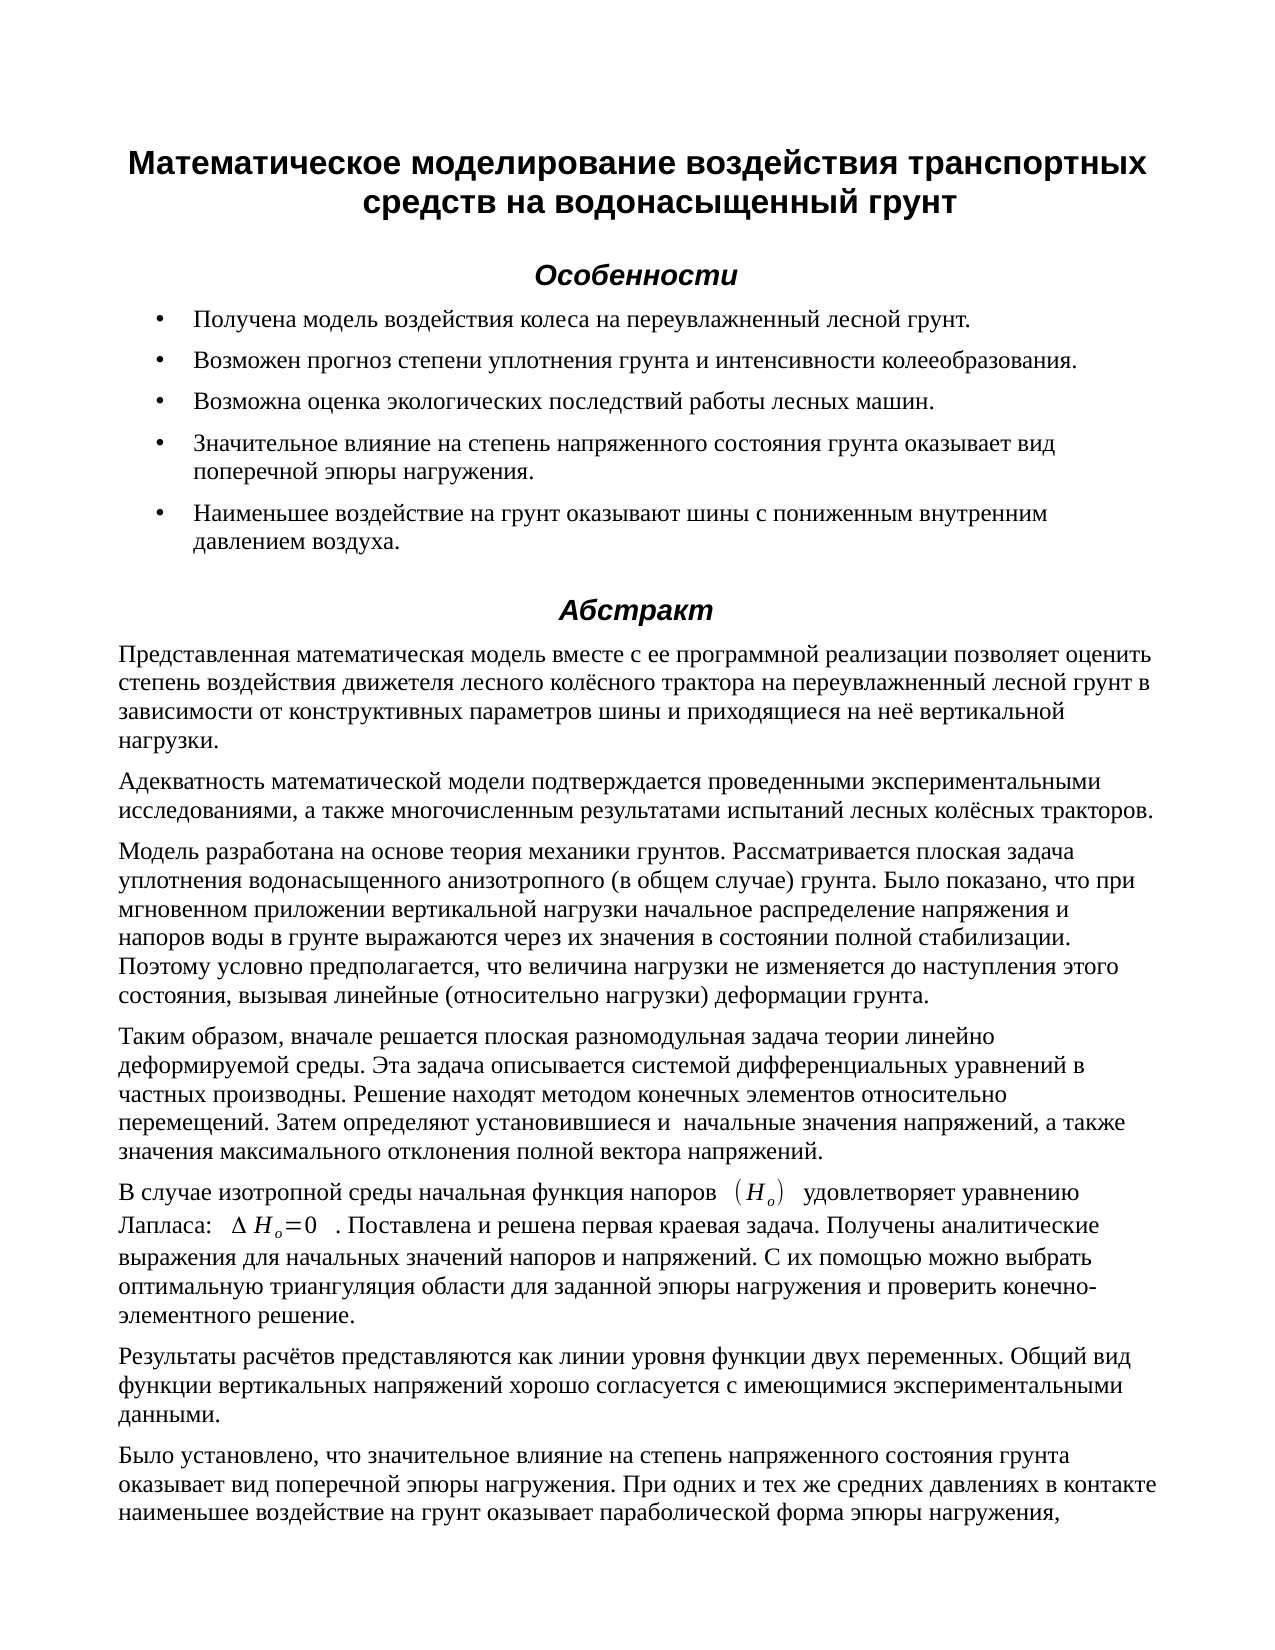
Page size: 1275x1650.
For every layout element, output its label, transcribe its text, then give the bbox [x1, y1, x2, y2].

text Модель разработана на основе теория механики грунтов. Рассматривается плоская задача уплотнения водонасыщенного анизотропного (в общем случае) грунта. Было показано, что при мгновенном приложении вертикальной нагрузки начальное распределение напряжения и напоров воды в грунте выражаются через их значения в состоянии полной стабилизации. Поэтому условно предполагается, что величина нагрузки не изменяется до наступления этого состояния, вызывая линейные (относительно нагрузки) деформации грунта. [118, 836, 1157, 1009]
list Возможна оценка экологических последствий работы лесных машин. [156, 386, 1157, 415]
subtitle Абстракт [118, 593, 1157, 626]
text Результаты расчётов представляются как линии уровня функции двух переменных. Общий вид функции вертикальных напряжений хорошо согласуется с имеющимися экспериментальными данными. [118, 1341, 1157, 1427]
text Таким образом, вначале решается плоская разномодульная задача теории линейно деформируемой среды. Эта задача описывается системой дифференциальных уравнений в частных производны. Решение находят методом конечных элементов относительно перемещений. Затем определяют установившиеся и начальные значения напряжений, а также значения максимального отклонения полной вектора напряжений. [118, 1021, 1157, 1165]
subtitle Математическое моделирование воздействия транспортных средств на водонасыщенный грунт [118, 143, 1157, 220]
list Значительное влияние на степень напряженного состояния грунта оказывает вид поперечной эпюры нагружения. [156, 428, 1157, 485]
text Представленная математическая модель вместе с ее программной реализации позволяет оценить степень воздействия движетеля лесного колёсного трактора на переувлажненный лесной грунт в зависимости от конструктивных параметров шины и приходящиеся на неё вертикальной нагрузки. [118, 639, 1157, 754]
list Наименьшее воздействие на грунт оказывают шины с пониженным внутренним давлением воздуха. [156, 498, 1157, 555]
list Получена модель воздействия колеса на переувлажненный лесной грунт. [156, 304, 1157, 333]
text Адекватность математической модели подтверждается проведенными экспериментальными исследованиями, а также многочисленным результатами испытаний лесных колёсных тракторов. [118, 766, 1157, 824]
list Возможен прогноз степени уплотнения грунта и интенсивности колееобразования. [156, 345, 1157, 374]
subtitle Особенности [118, 258, 1157, 291]
text В случае изотропной среды начальная функция напоровудовлетворяет уравнению Лапласа:. Поставлена и решена первая краевая задача. Получены аналитические выражения для начальных значений напоров и напряжений. С их помощью можно выбрать оптимальную триангуляция области для заданной эпюры нагружения и проверить конечно-элементного решение. [118, 1177, 1157, 1329]
text Было установлено, что значительное влияние на степень напряженного состояния грунта оказывает вид поперечной эпюры нагружения. При одних и тех же средних давлениях в контакте наименьшее воздействие на грунт оказывает параболической форма эпюры нагружения, [118, 1440, 1157, 1526]
